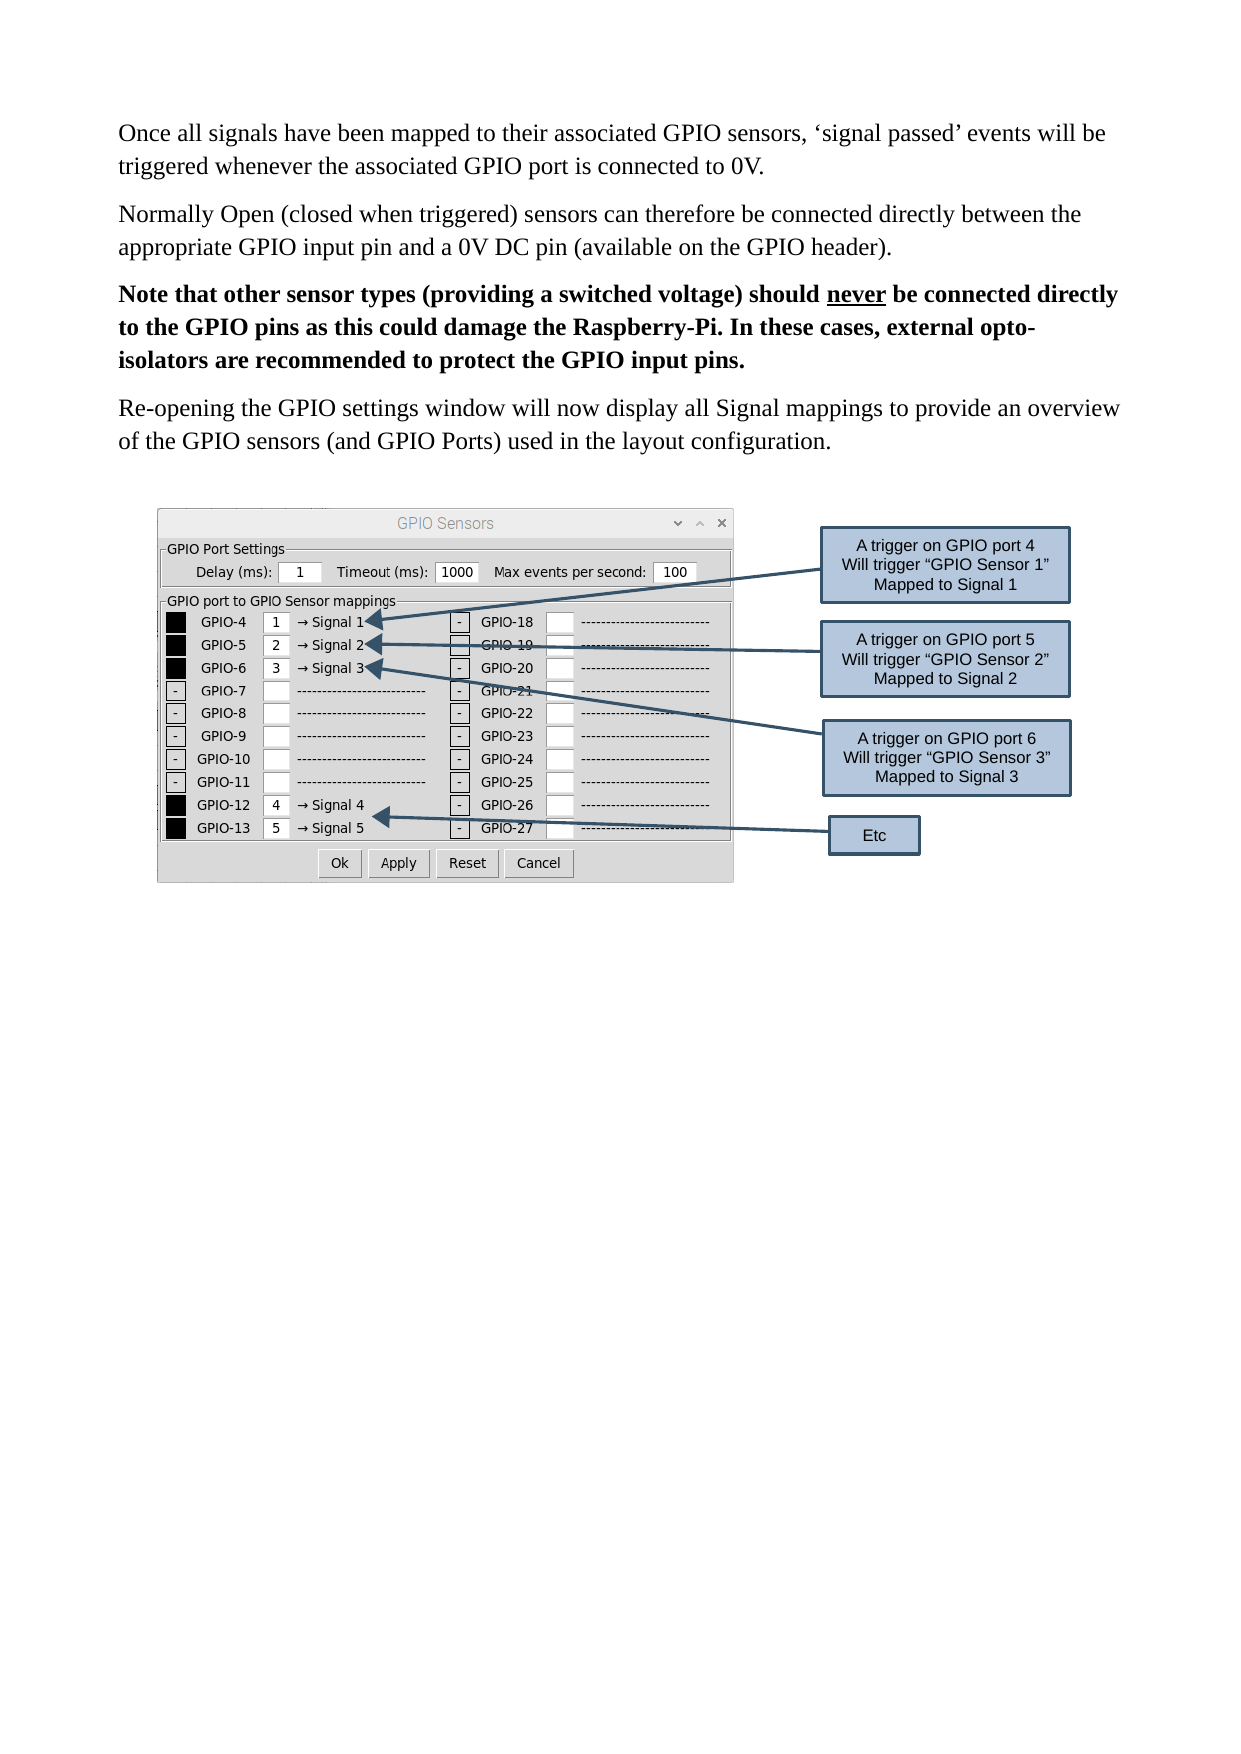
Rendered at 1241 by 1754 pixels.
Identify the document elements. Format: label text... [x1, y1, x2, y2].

text Re-opening the GPIO settings window will now display all Signal mappings to provide an overview of the GPIO sensors (and GPIO Ports) used in the layout configuration. [118, 393, 1122, 455]
text Note that other sensor types (providing a switched voltage) should never be connected directly to the GPIO pins as this could damage the Raspberry-Pi. In these cases, external opto-isolators are recommended to protect the GPIO input pins. [118, 279, 1122, 374]
text Once all signals have been mapped to their associated GPIO sensors, ‘signal passed’ events will be triggered whenever the associated GPIO port is connected to 0V. [118, 118, 1122, 180]
picture [157, 508, 734, 883]
text Normally Open (closed when triggered) sensors can therefore be connected directly between the appropriate GPIO input pin and a 0V DC pin (available on the GPIO header). [118, 199, 1122, 261]
